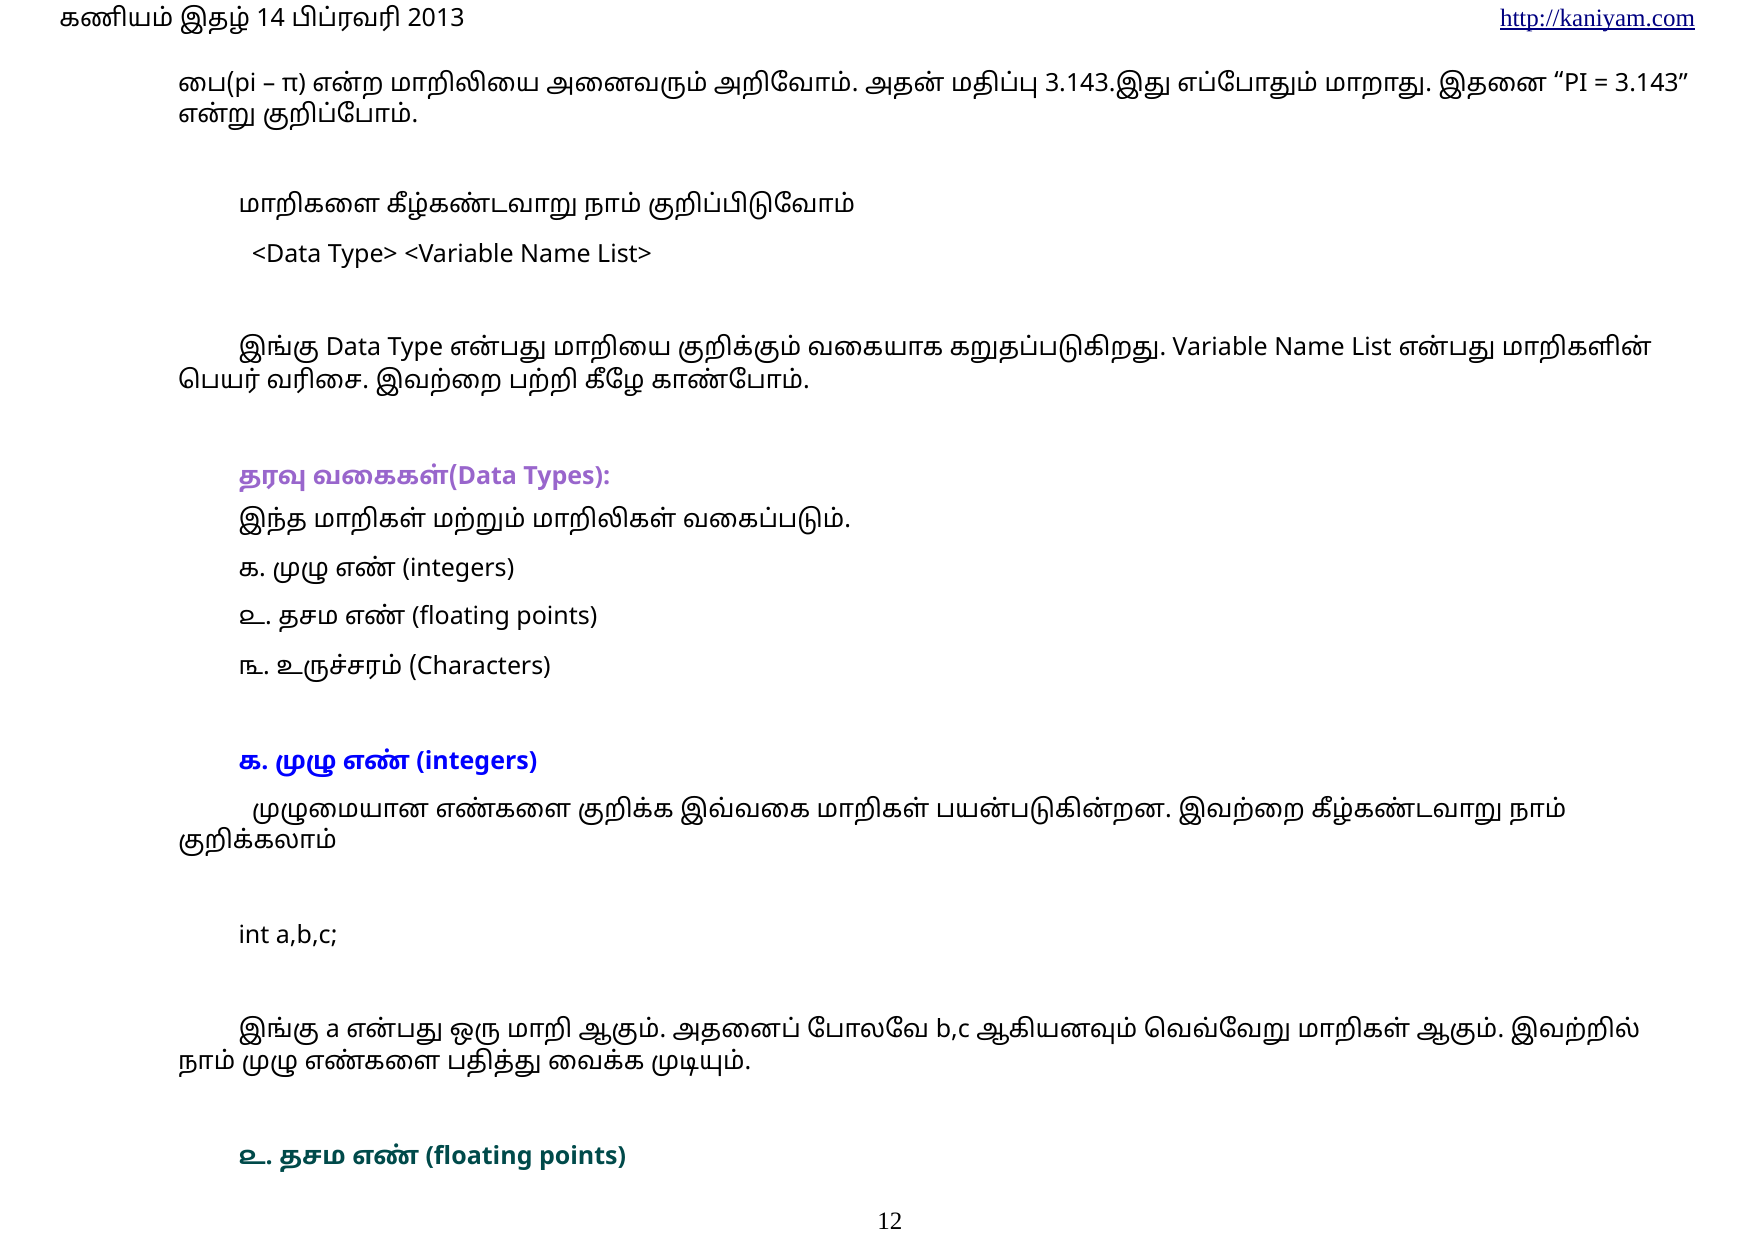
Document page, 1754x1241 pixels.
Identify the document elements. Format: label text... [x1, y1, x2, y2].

text இங்கு Data Type என்பது மாறியை குறிக்கும் வகையாக கறுதப்படுகிறது. Variable Name List என்பது மாறிகளின் பெயர் வரிசை. இவற்றை பற்றி கீழே காண்போம். [178, 329, 1695, 398]
text int a,b,c; [178, 917, 1695, 951]
text முழுமையான எண்களை குறிக்க இவ்வகை மாறிகள் பயன்படுகின்றன. இவற்றை கீழ்கண்டவாறு நாம் குறிக்கலாம் [178, 791, 1695, 858]
text இந்த மாறிகள் மற்றும் மாறிலிகள் வகைப்படும். [178, 506, 1695, 537]
text ௩. உருச்சரம் (Characters) [178, 647, 1695, 683]
text ௧. முழு எண் (integers) [178, 549, 1695, 585]
text <Data Type> <Variable Name List> [178, 236, 1695, 269]
text இங்கு a என்பது ஒரு மாறி ஆகும். அதனைப் போலவே b,c ஆகியனவும் வெவ்வேறு மாறிகள் ஆகும். இவற்றில் நாம் முழு எண்களை பதித்து வைக்க முடியும். [178, 1010, 1695, 1078]
text ௧. முழு எண் (integers) [178, 742, 1695, 778]
text பை(pi – π) என்ற மாறிலியை அனைவரும் அறிவோம். அதன் மதிப்பு 3.143.இது எப்போதும் மாறாது. இதனை “PI = 3.143” என்று குறிப்போம். [178, 64, 1695, 131]
text ௨. தசம எண் (floating points) [178, 598, 1695, 635]
text ௨. தசம எண் (floating points) [178, 1137, 1695, 1174]
text தரவு வகைகள்(Data Types): [178, 457, 1695, 493]
text மாறிகளை கீழ்கண்டவாறு நாம் குறிப்பிடுவோம் [178, 190, 1695, 223]
